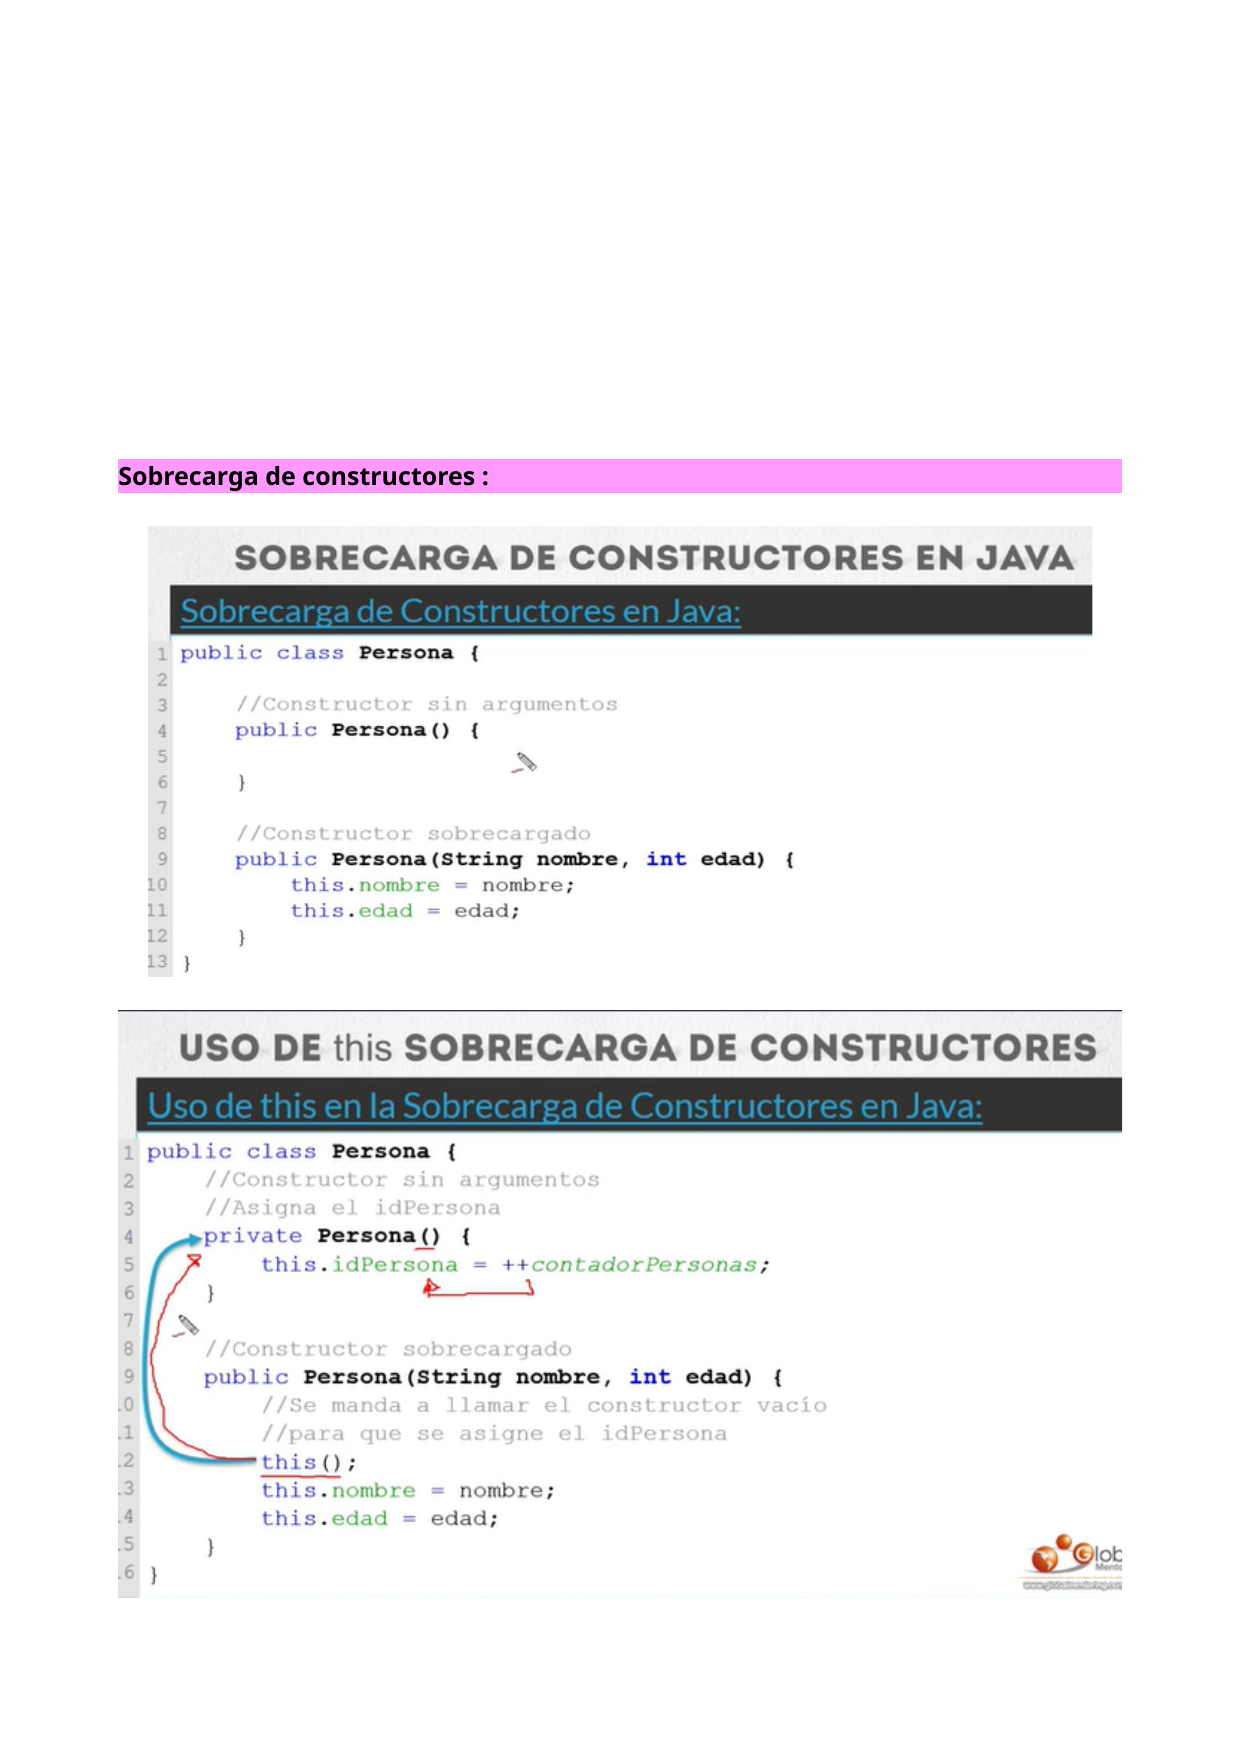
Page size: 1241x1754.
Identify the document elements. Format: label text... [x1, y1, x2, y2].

picture [148, 526, 1093, 977]
picture [118, 1010, 1123, 1598]
text Sobrecarga de constructores : [118, 459, 1122, 493]
